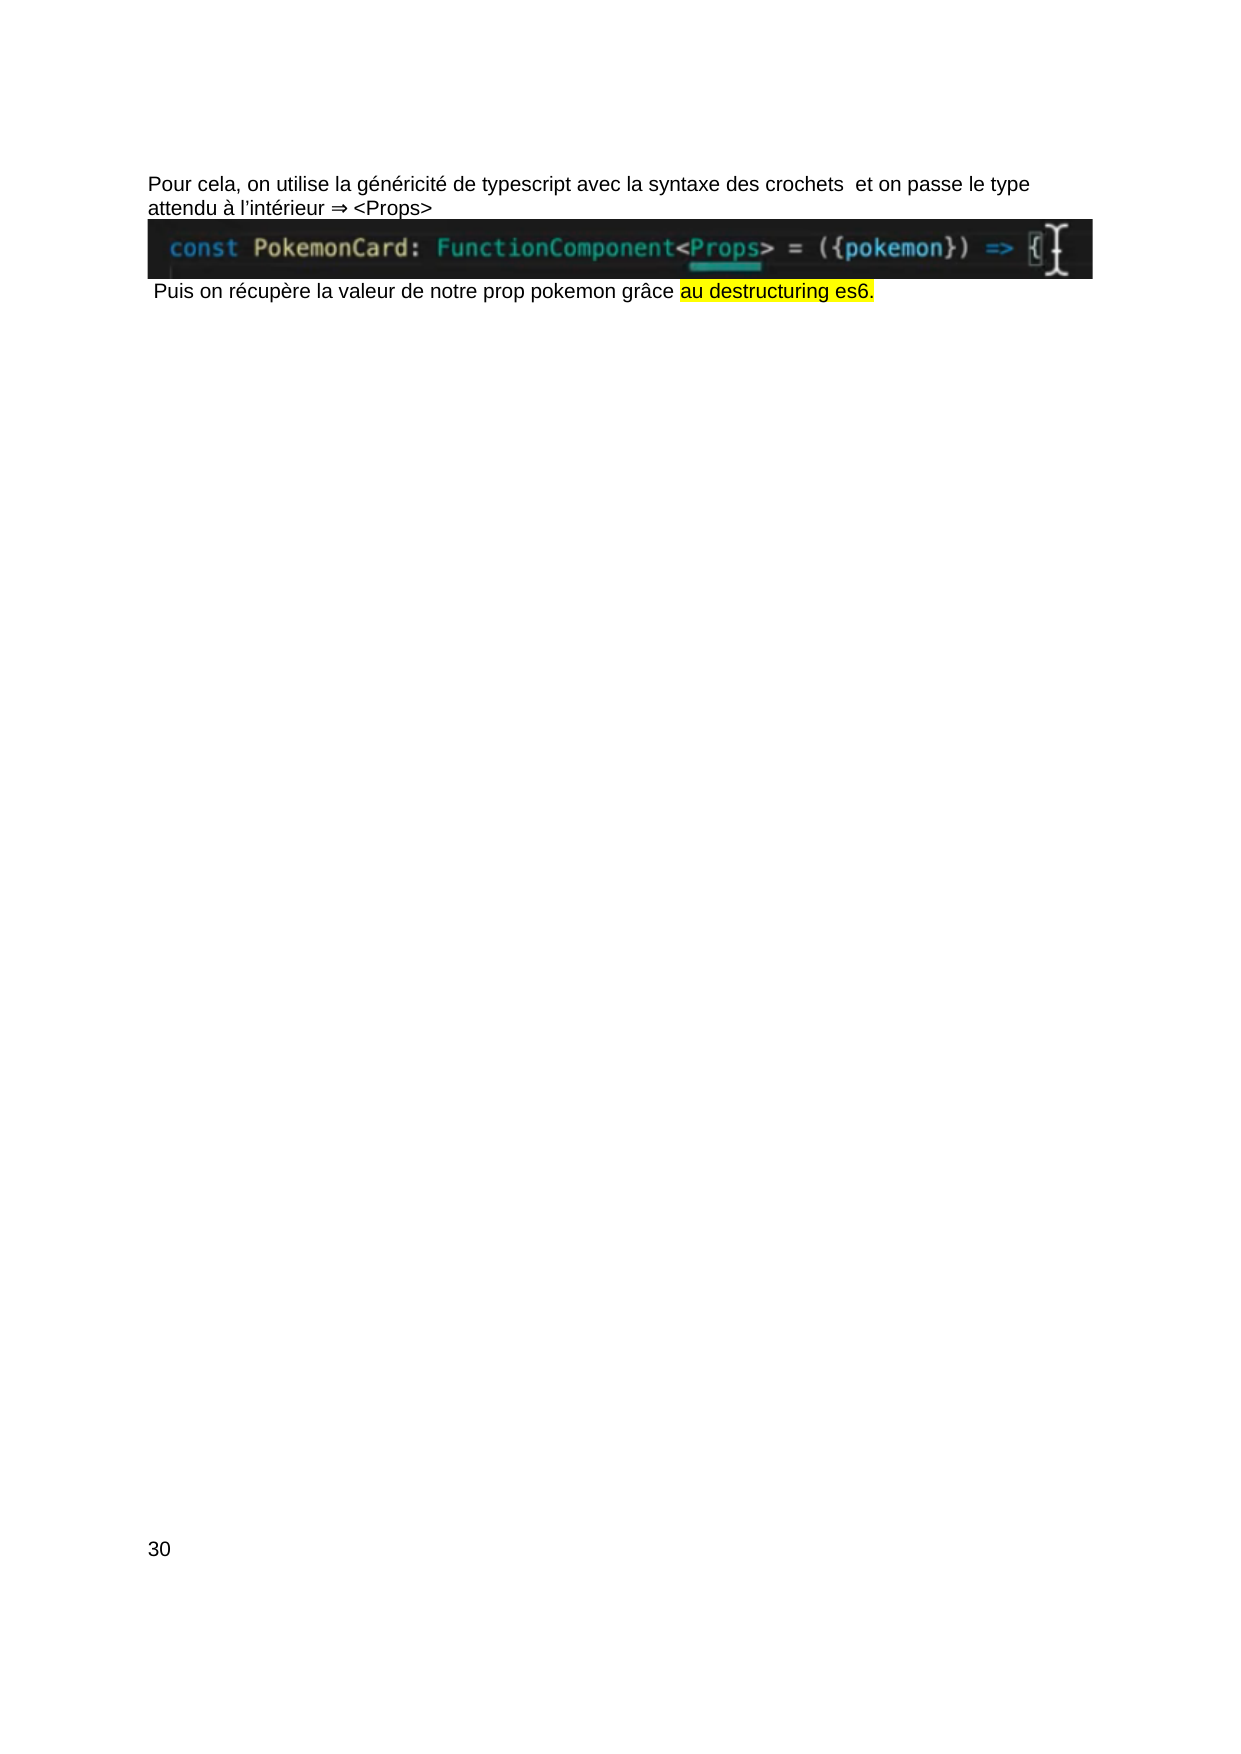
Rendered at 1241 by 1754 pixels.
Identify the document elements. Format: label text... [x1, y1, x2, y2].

picture [147, 219, 1093, 279]
text Puis on récupère la valeur de notre prop pokemon grâce au destructuring es6. [148, 279, 1093, 302]
text Pour cela, on utilise la généricité de typescript avec la syntaxe des crochets et on passe le type attendu à l’intérieur ⇒ <Props> [148, 172, 1093, 219]
